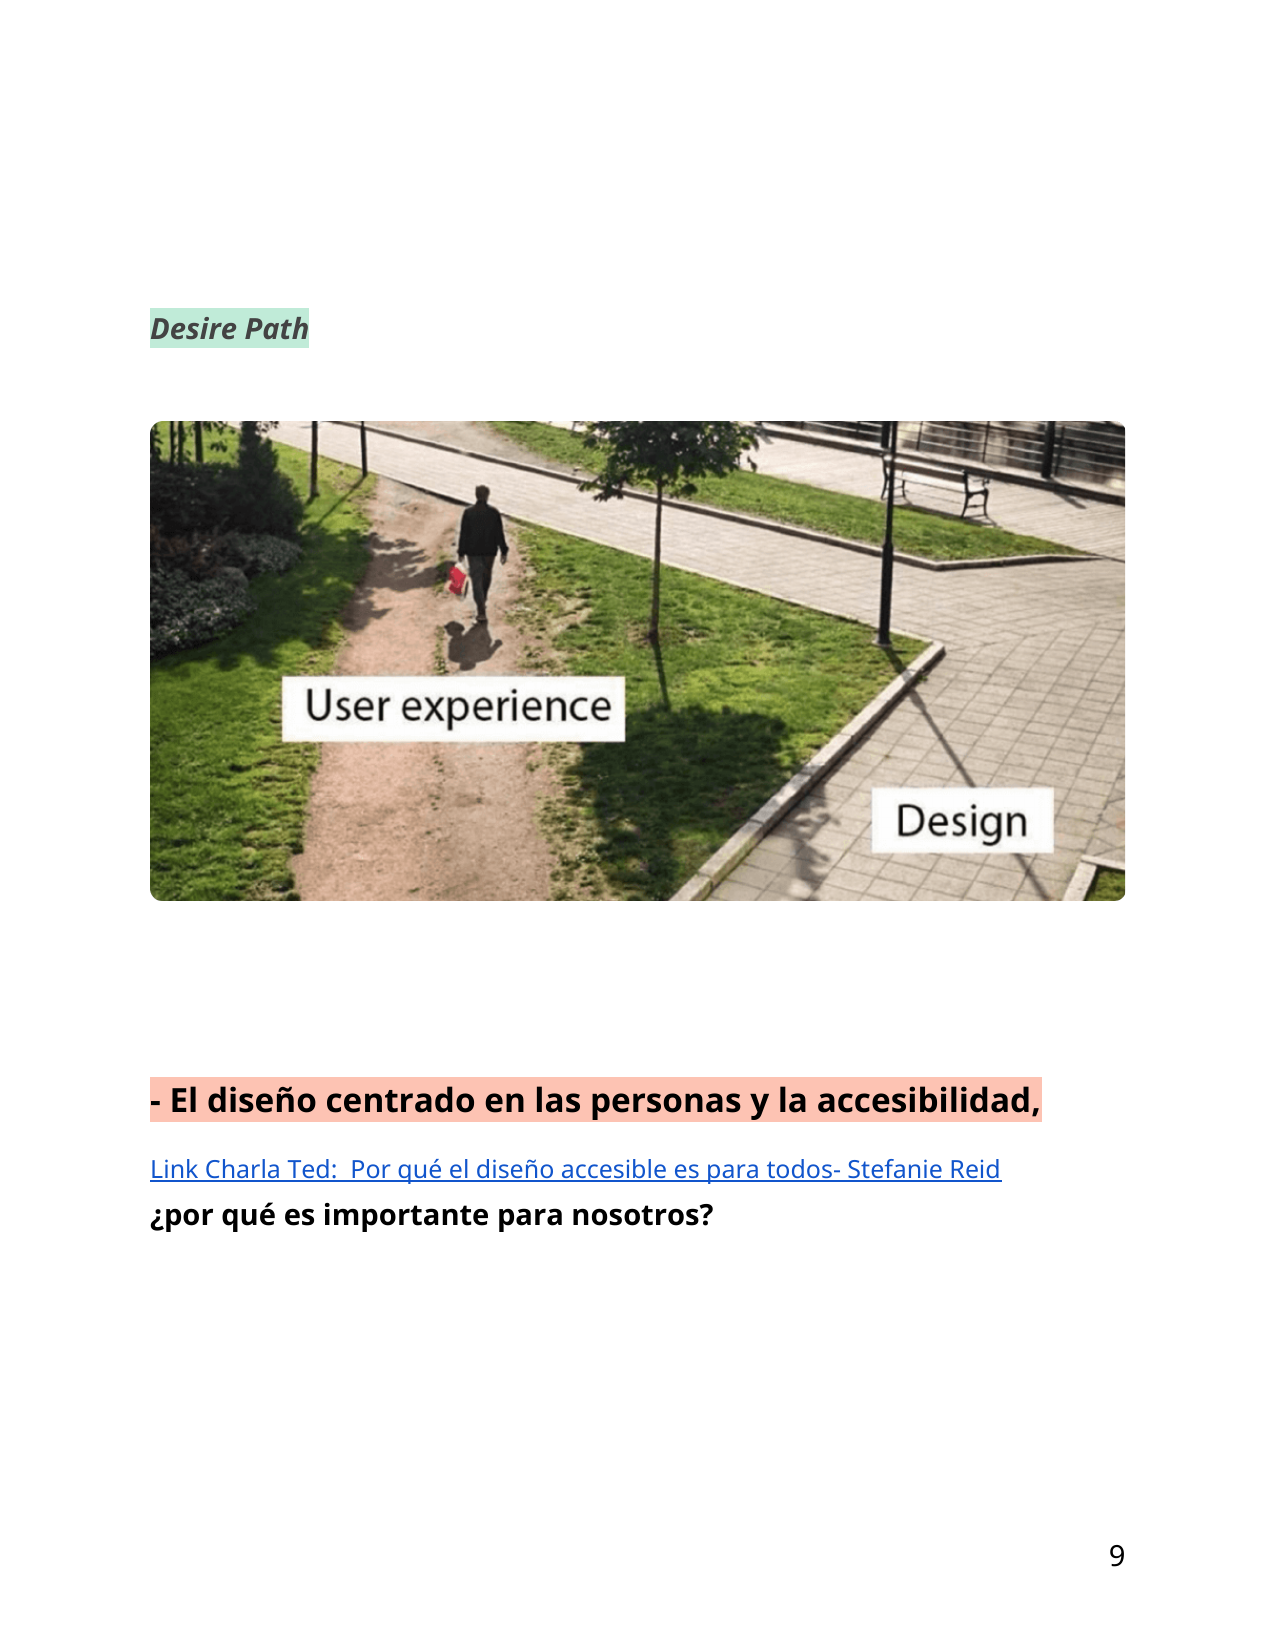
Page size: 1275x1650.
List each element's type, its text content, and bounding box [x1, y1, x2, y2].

subtitle Link Charla Ted: Por qué el diseño accesible es para todos- Stefanie Reid [150, 1151, 1125, 1185]
text ¿por qué es importante para nosotros? [150, 1194, 1125, 1233]
subtitle - El diseño centrado en las personas y la accesibilidad, [1042, 1077, 1125, 1122]
picture [150, 421, 1125, 901]
subtitle Desire Path [309, 308, 1125, 348]
